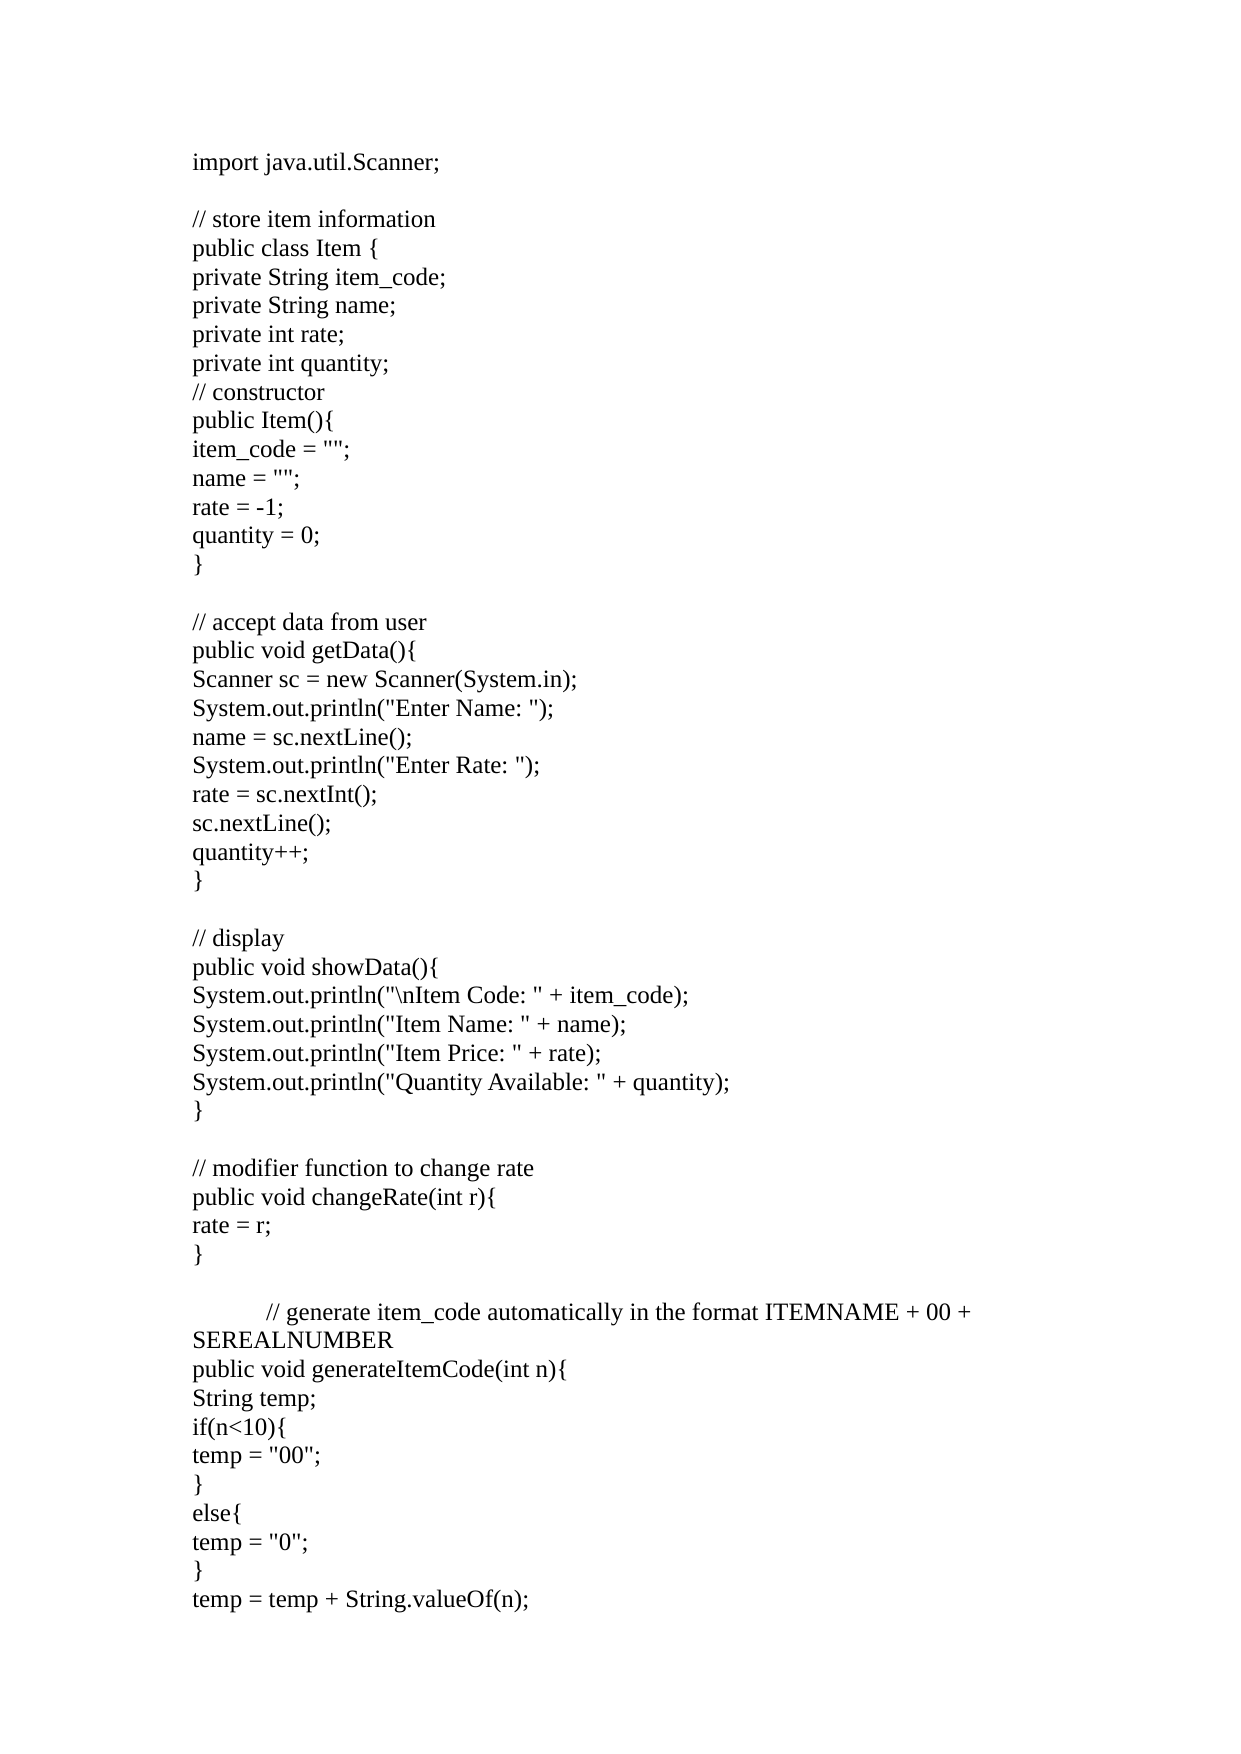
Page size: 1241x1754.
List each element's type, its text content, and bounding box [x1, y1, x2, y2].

text System.out.println("Enter Rate: "); [118, 751, 1122, 779]
text private int rate; [118, 319, 1122, 348]
text name = sc.nextLine(); [118, 722, 1122, 751]
text } [118, 1469, 1122, 1498]
text name = ""; [118, 463, 1122, 492]
text if(n<10){ [118, 1412, 1122, 1441]
text public void getData(){ [118, 636, 1122, 664]
text // accept data from user [118, 607, 1122, 636]
text // display [118, 923, 1122, 952]
text temp = "00"; [118, 1441, 1122, 1469]
text // modifier function to change rate [118, 1153, 1122, 1182]
text else{ [118, 1498, 1122, 1527]
text public Item(){ [118, 406, 1122, 434]
text } [118, 549, 1122, 578]
text String temp; [118, 1383, 1122, 1412]
text temp = temp + String.valueOf(n); [118, 1584, 1122, 1613]
text System.out.println("\nItem Code: " + item_code); [118, 981, 1122, 1009]
text System.out.println("Item Price: " + rate); [118, 1038, 1122, 1067]
text temp = "0"; [118, 1527, 1122, 1556]
text System.out.println("Item Name: " + name); [118, 1009, 1122, 1038]
text quantity = 0; [118, 521, 1122, 549]
text } [118, 1556, 1122, 1584]
text rate = sc.nextInt(); [118, 779, 1122, 808]
text import java.util.Scanner; [118, 147, 1122, 176]
text public void generateItemCode(int n){ [118, 1354, 1122, 1383]
text public class Item { [118, 233, 1122, 262]
text rate = -1; [118, 492, 1122, 521]
text private String name; [118, 291, 1122, 319]
text System.out.println("Enter Name: "); [118, 693, 1122, 722]
text rate = r; [118, 1211, 1122, 1239]
text System.out.println("Quantity Available: " + quantity); [118, 1067, 1122, 1096]
text // store item information [118, 204, 1122, 233]
text // generate item_code automatically in the format ITEMNAME + 00 + SEREALNUMBER [118, 1297, 1122, 1354]
text Scanner sc = new Scanner(System.in); [118, 664, 1122, 693]
text public void showData(){ [118, 952, 1122, 981]
text private String item_code; [118, 262, 1122, 291]
text } [118, 1239, 1122, 1268]
text public void changeRate(int r){ [118, 1182, 1122, 1211]
text quantity++; [118, 837, 1122, 866]
text // constructor [118, 377, 1122, 406]
text sc.nextLine(); [118, 808, 1122, 837]
text } [118, 1096, 1122, 1124]
text item_code = ""; [118, 434, 1122, 463]
text } [118, 866, 1122, 894]
text private int quantity; [118, 348, 1122, 377]
